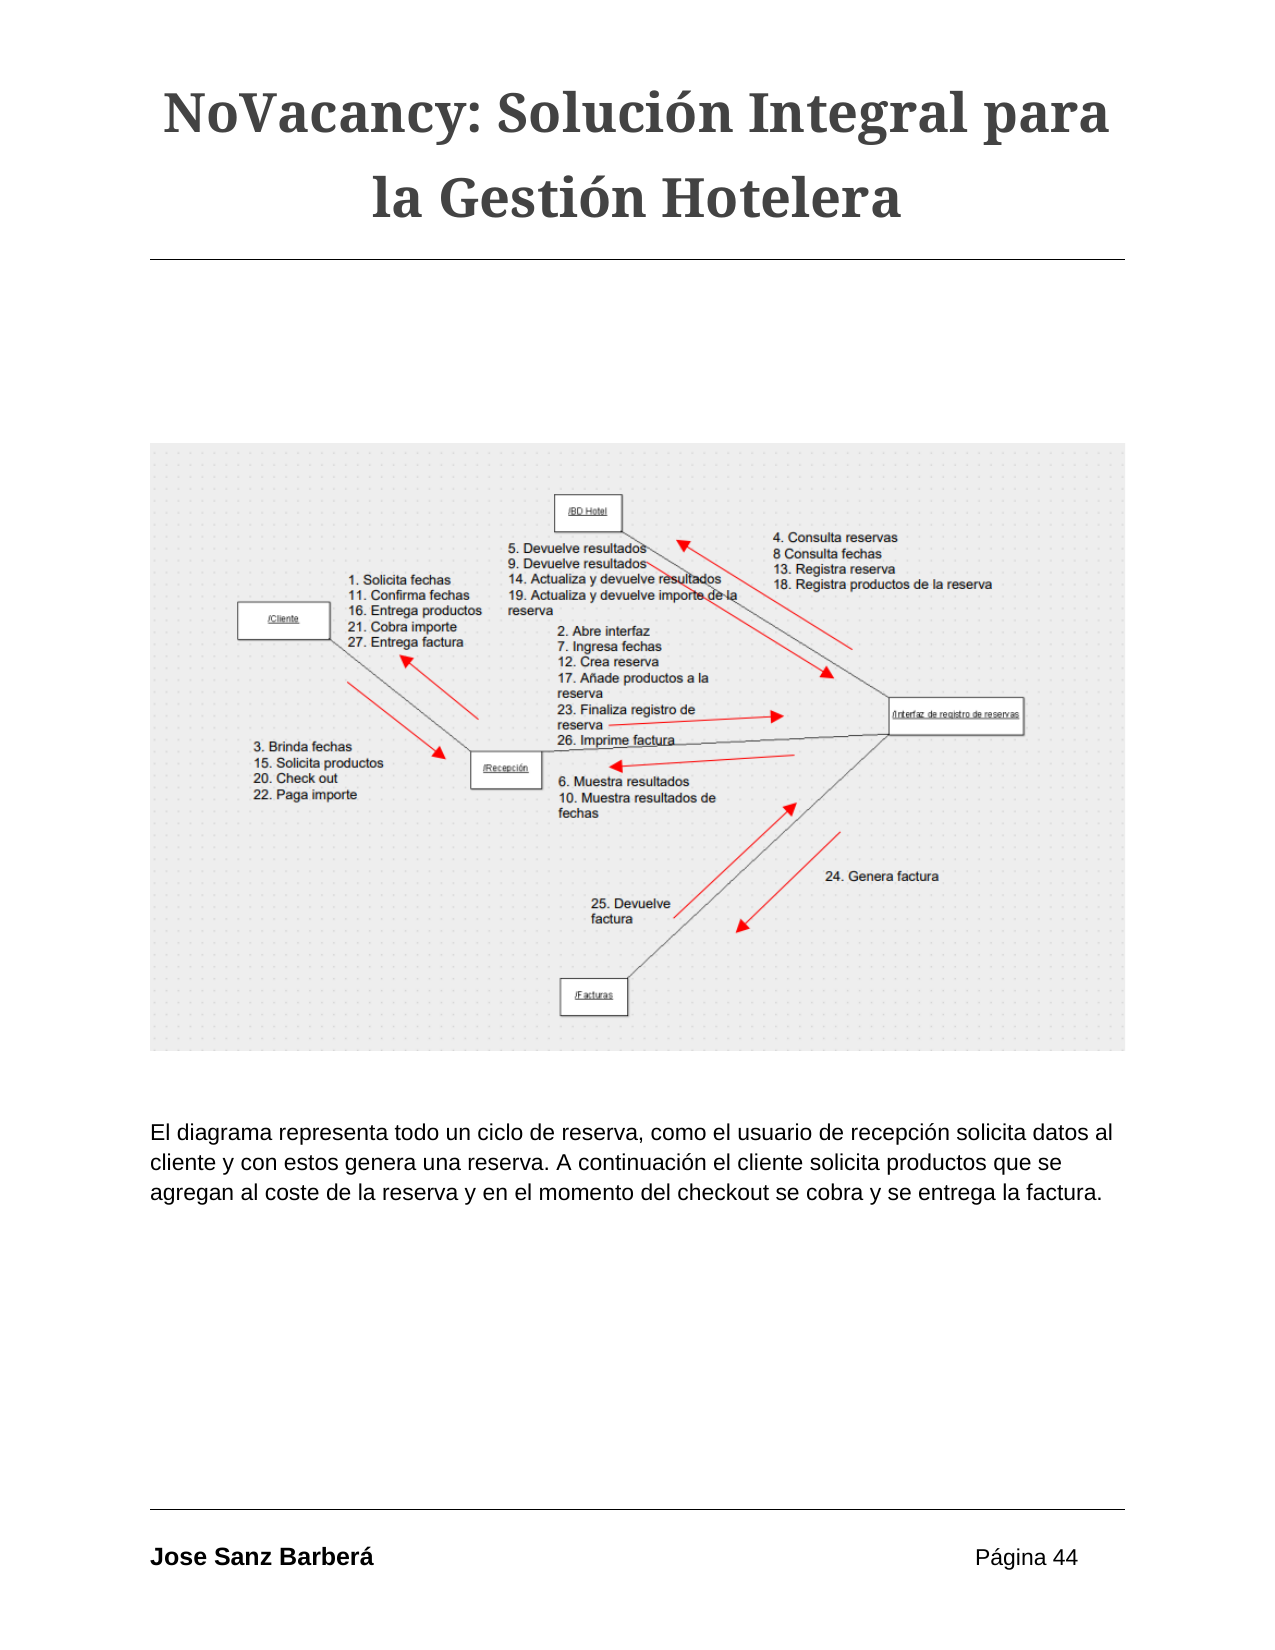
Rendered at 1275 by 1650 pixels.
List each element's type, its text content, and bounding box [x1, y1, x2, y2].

picture [150, 443, 1125, 1051]
text El diagrama representa todo un ciclo de reserva, como el usuario de recepción solicita datos al cliente y con estos genera una reserva. A continuación el cliente solicita productos que se agregan al coste de la reserva y en el momento del checkout se cobra y se entrega la factura. [150, 1119, 1125, 1206]
